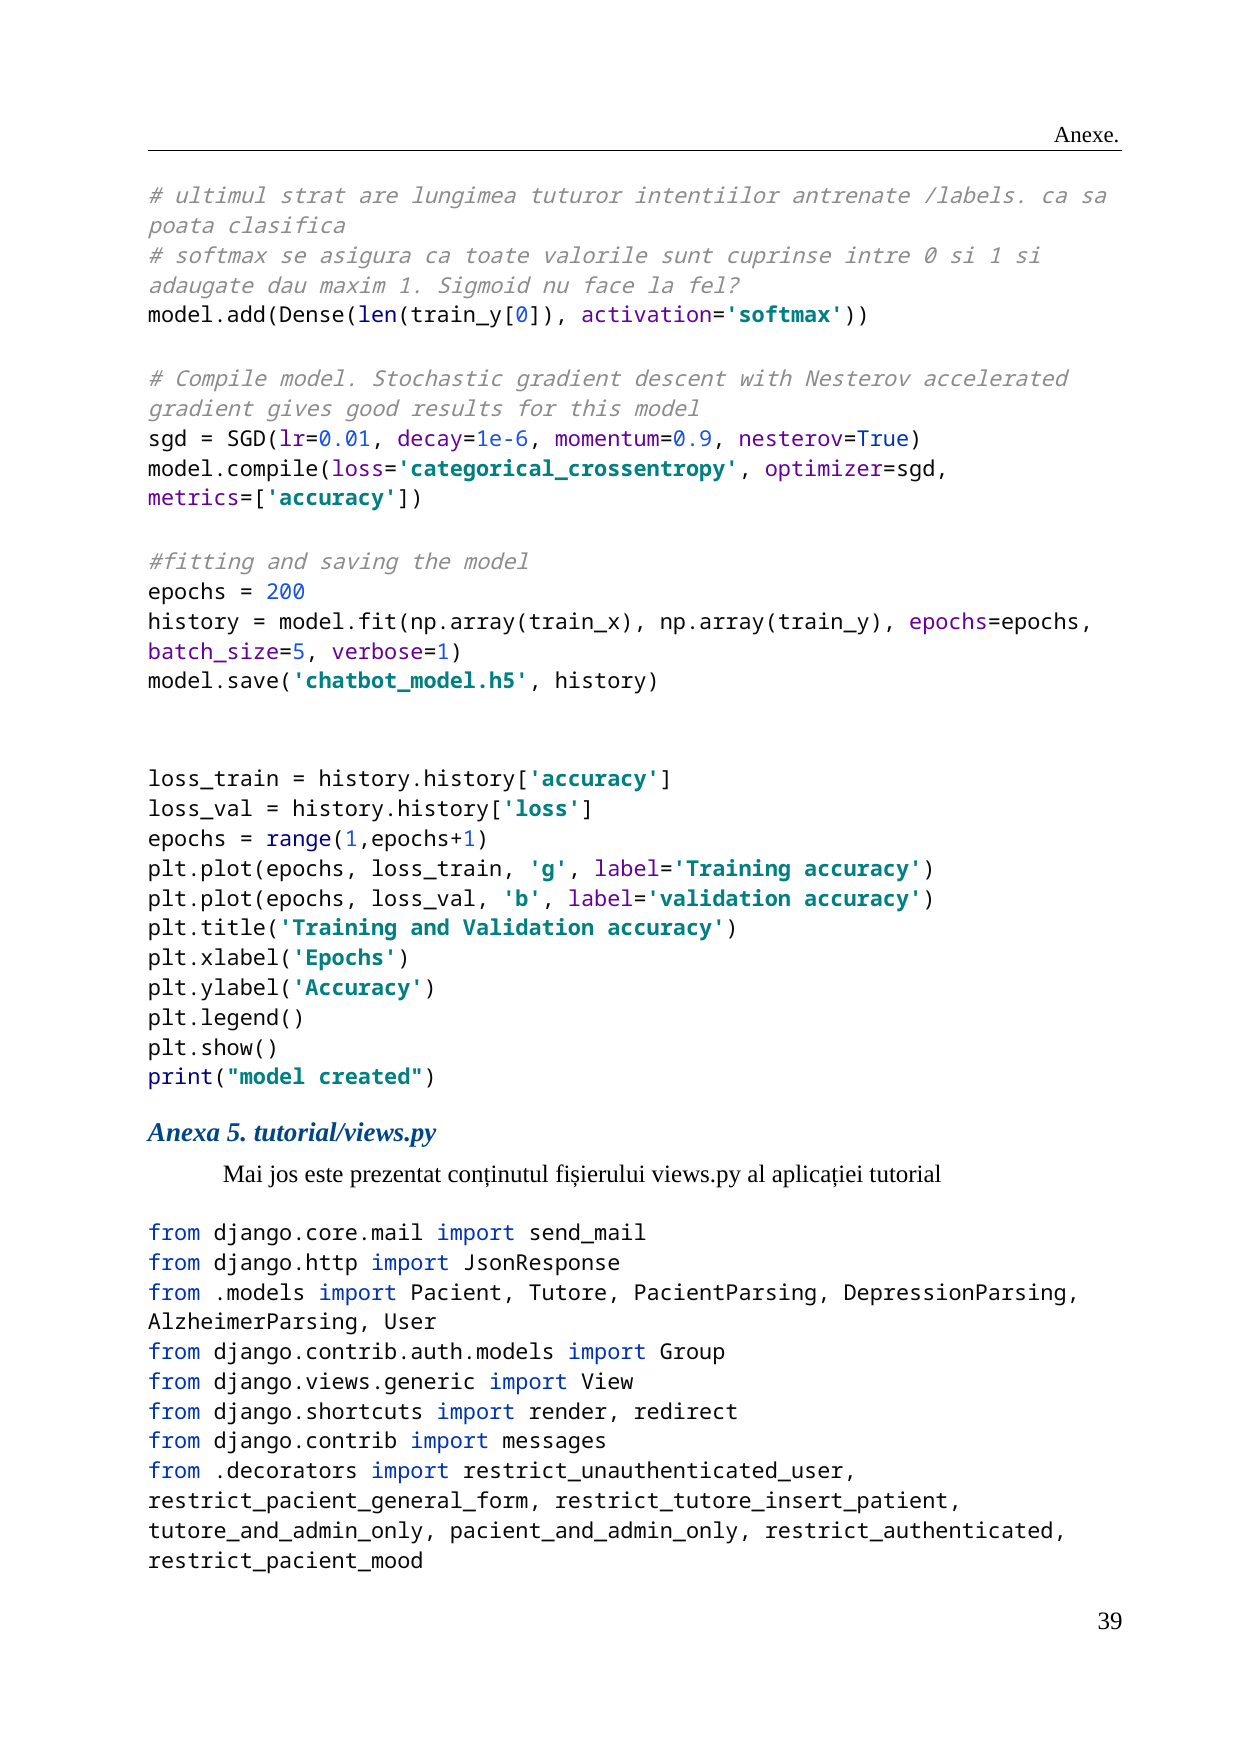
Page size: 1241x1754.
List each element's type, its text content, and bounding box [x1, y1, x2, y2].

subtitle tutorial/views.py [148, 1116, 1122, 1147]
text Mai jos este prezentat conținutul fișierului views.py al aplicației tutorial [148, 1159, 1122, 1188]
text from django.core.mail import send_mail from django.http import JsonResponse from .models import Pacient, Tutore, PacientParsing, DepressionParsing, AlzheimerParsing, User from django.contrib.auth.models import Group from django.views.generic import View from django.shortcuts import render, redirect from django.contrib import messages from .decorators import restrict_unauthenticated_user, restrict_pacient_general_form, restrict_tutore_insert_patient, tutore_and_admin_only, pacient_and_admin_only, restrict_authenticated, restrict_pacient_mood [148, 1217, 1122, 1574]
text # ultimul strat are lungimea tuturor intentiilor antrenate /labels. ca sa poata clasifica # softmax se asigura ca toate valorile sunt cuprinse intre 0 si 1 si adaugate dau maxim 1. Sigmoid nu face la fel? model.add(Dense(len(train_y[0]), activation='softmax')) # Compile model. Stochastic gradient descent with Nesterov accelerated gradient gives good results for this model sgd = SGD(lr=0.01, decay=1e-6, momentum=0.9, nesterov=True) model.compile(loss='categorical_crossentropy', optimizer=sgd, metrics=['accuracy']) #fitting and saving the model epochs = 200 history = model.fit(np.array(train_x), np.array(train_y), epochs=epochs, batch_size=5, verbose=1) model.save('chatbot_model.h5', history) loss_train = history.history['accuracy'] loss_val = history.history['loss'] epochs = range(1,epochs+1) plt.plot(epochs, loss_train, 'g', label='Training accuracy') plt.plot(epochs, loss_val, 'b', label='validation accuracy') plt.title('Training and Validation accuracy') plt.xlabel('Epochs') plt.ylabel('Accuracy') plt.legend() plt.show() print("model created") [148, 180, 1122, 1091]
